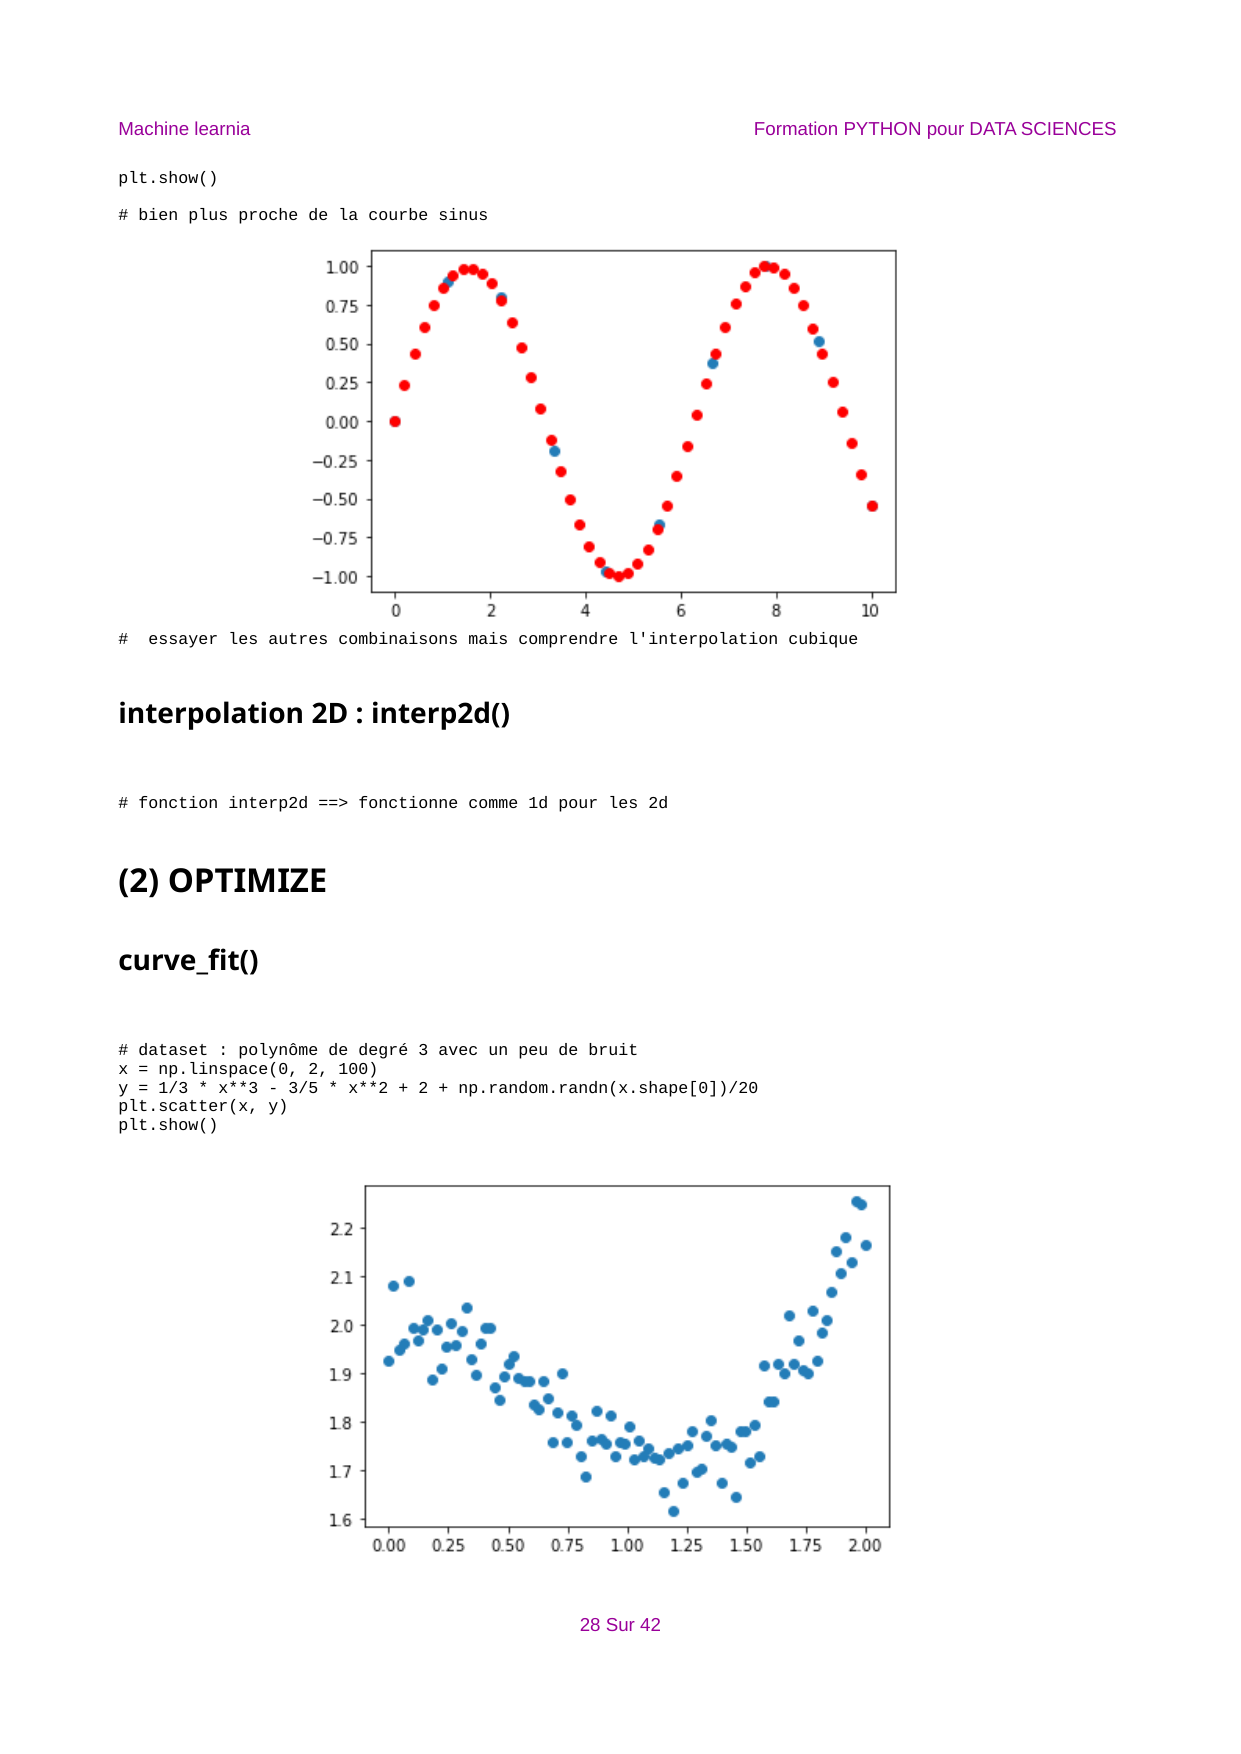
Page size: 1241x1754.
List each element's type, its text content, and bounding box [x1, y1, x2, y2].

text # bien plus proche de la courbe sinus [118, 207, 1122, 226]
subtitle curve_fit() [118, 940, 1122, 978]
subtitle interpolation 2D : interp2d() [118, 693, 1122, 732]
text plt.show() [118, 169, 1122, 188]
text plt.show() [118, 1117, 1122, 1136]
text plt.scatter(x, y) [118, 1098, 1122, 1117]
picture [307, 244, 933, 631]
subtitle (2) OPTIMIZE [118, 858, 1122, 902]
text # dataset : polynôme de degré 3 avec un peu de bruit [118, 1041, 1122, 1060]
text # fonction interp2d ==> fonctionne comme 1d pour les 2d [118, 795, 1122, 814]
text # essayer les autres combinaisons mais comprendre l'interpolation cubique [118, 244, 1122, 649]
text y = 1/3 * x**3 - 3/5 * x**2 + 2 + np.random.randn(x.shape[0])/20 [118, 1079, 1122, 1098]
text x = np.linspace(0, 2, 100) [118, 1060, 1122, 1079]
picture [296, 1173, 944, 1572]
